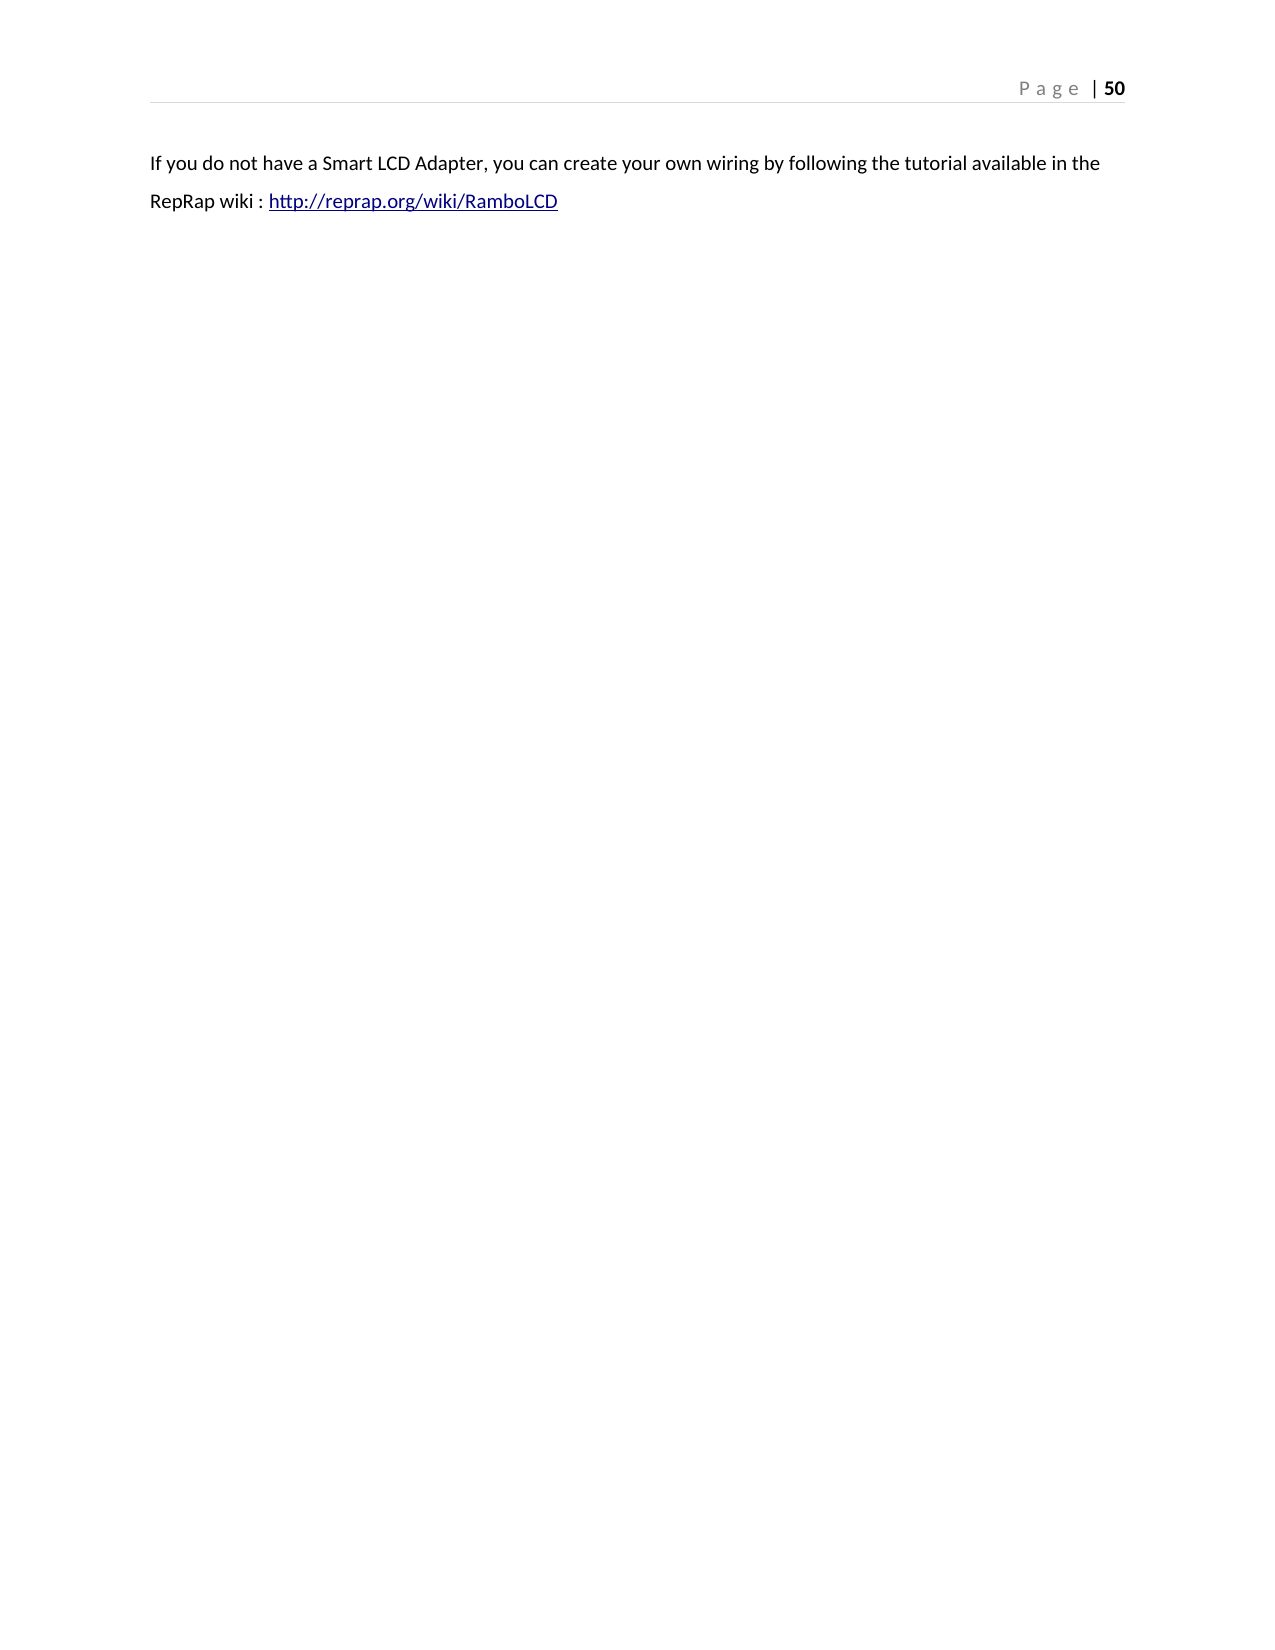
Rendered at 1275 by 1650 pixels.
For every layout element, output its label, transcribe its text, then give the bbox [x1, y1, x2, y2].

text If you do not have a Smart LCD Adapter, you can create your own wiring by following the tutorial available in the RepRap wiki : http://reprap.org/wiki/RamboLCD [150, 150, 1125, 213]
